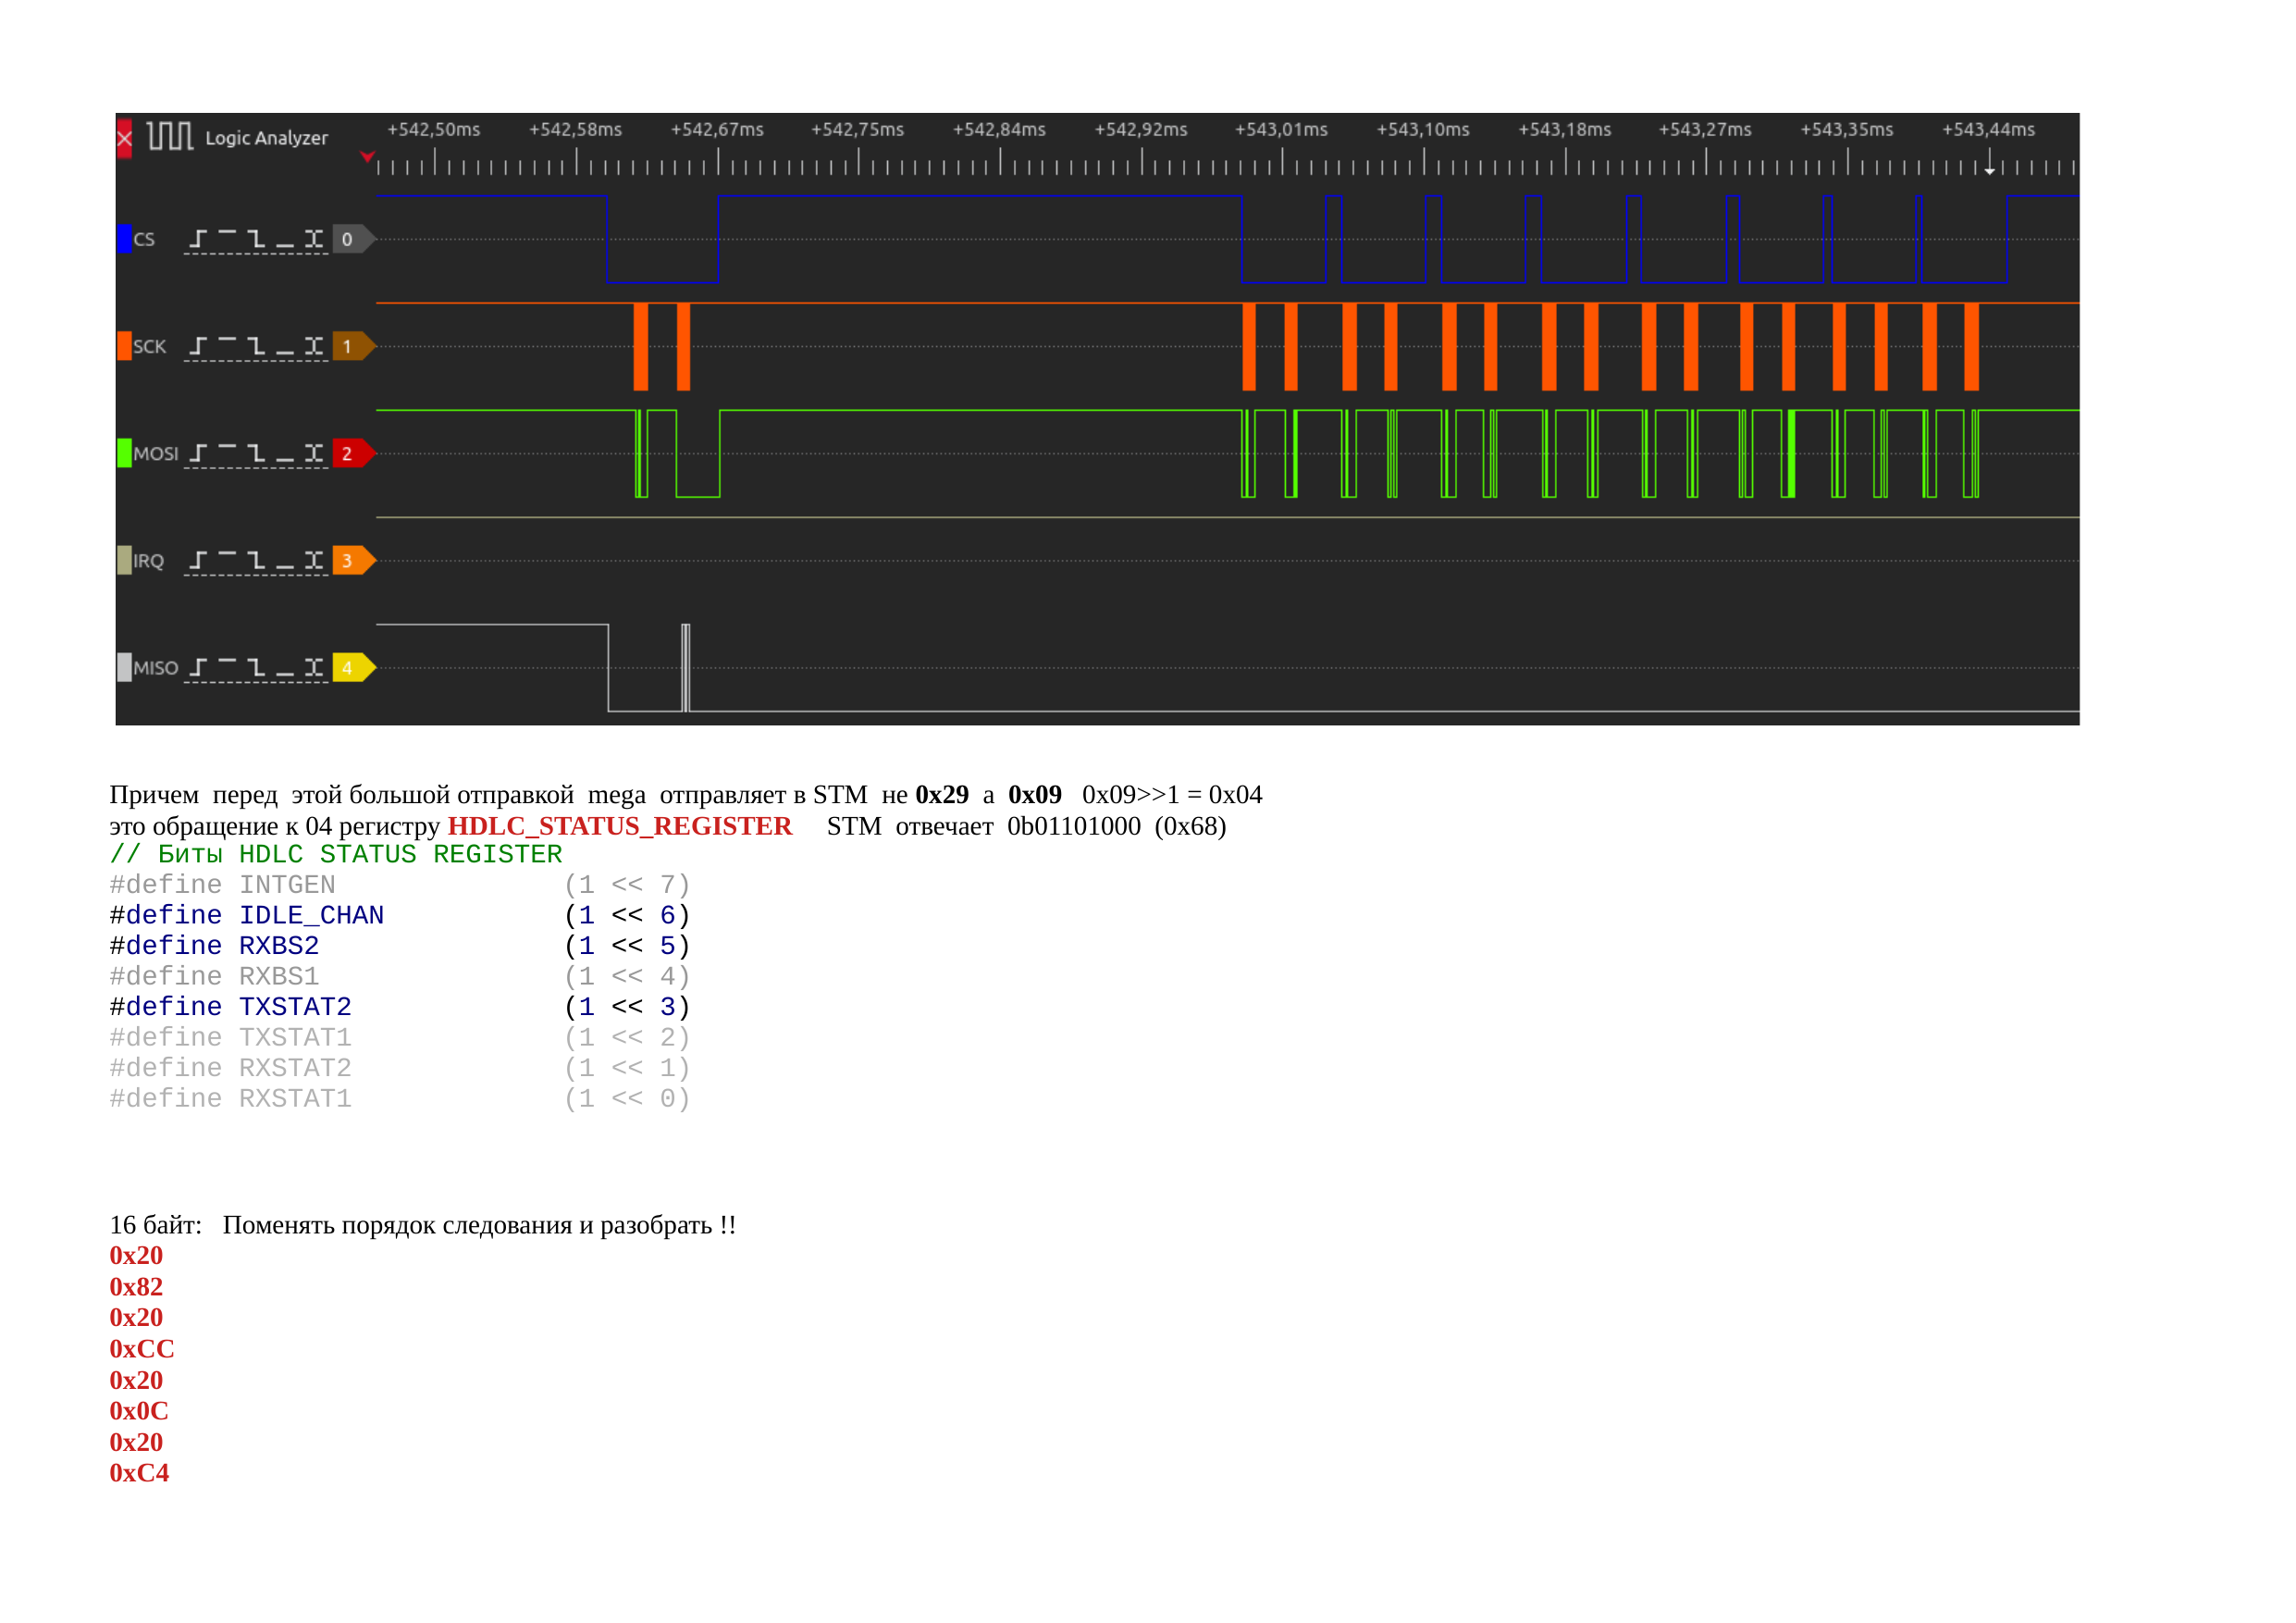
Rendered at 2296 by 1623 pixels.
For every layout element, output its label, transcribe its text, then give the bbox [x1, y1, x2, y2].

text #define RXSTAT2 (1 << 1) [109, 1054, 2186, 1084]
text Причем перед этой большой отправкой mega отправляет в STM не 0x29 а 0x09 0x09>>1 = 0x04 [109, 778, 2186, 810]
text 0x82 [109, 1270, 2186, 1302]
text 0x20 [109, 1364, 2186, 1394]
text #define RXSTAT1 (1 << 0) [109, 1084, 2186, 1115]
text // Биты HDLC STATUS REGISTER [109, 840, 2186, 871]
text 0xCC [109, 1332, 2186, 1364]
text #define TXSTAT2 (1 << 3) [109, 993, 2186, 1023]
text #define IDLE_CHAN (1 << 6) [109, 901, 2186, 932]
text 0x0C [109, 1394, 2186, 1426]
text 0x20 [109, 1426, 2186, 1456]
text 0x20 [109, 1239, 2186, 1270]
text #define RXBS2 (1 << 5) [109, 932, 2186, 962]
text 0xC4 [109, 1456, 2186, 1488]
text это обращение к 04 регистру HDLC_STATUS_REGISTER STM отвечает 0b01101000 (0x68) [109, 810, 2186, 840]
picture [116, 113, 2080, 725]
text 0x20 [109, 1302, 2186, 1332]
text #define RXBS1 (1 << 4) [109, 962, 2186, 993]
text #define TXSTAT1 (1 << 2) [109, 1023, 2186, 1054]
text 16 байт: Поменять порядок следования и разобрать !! [109, 1208, 2186, 1239]
text #define INTGEN (1 << 7) [109, 871, 2186, 901]
